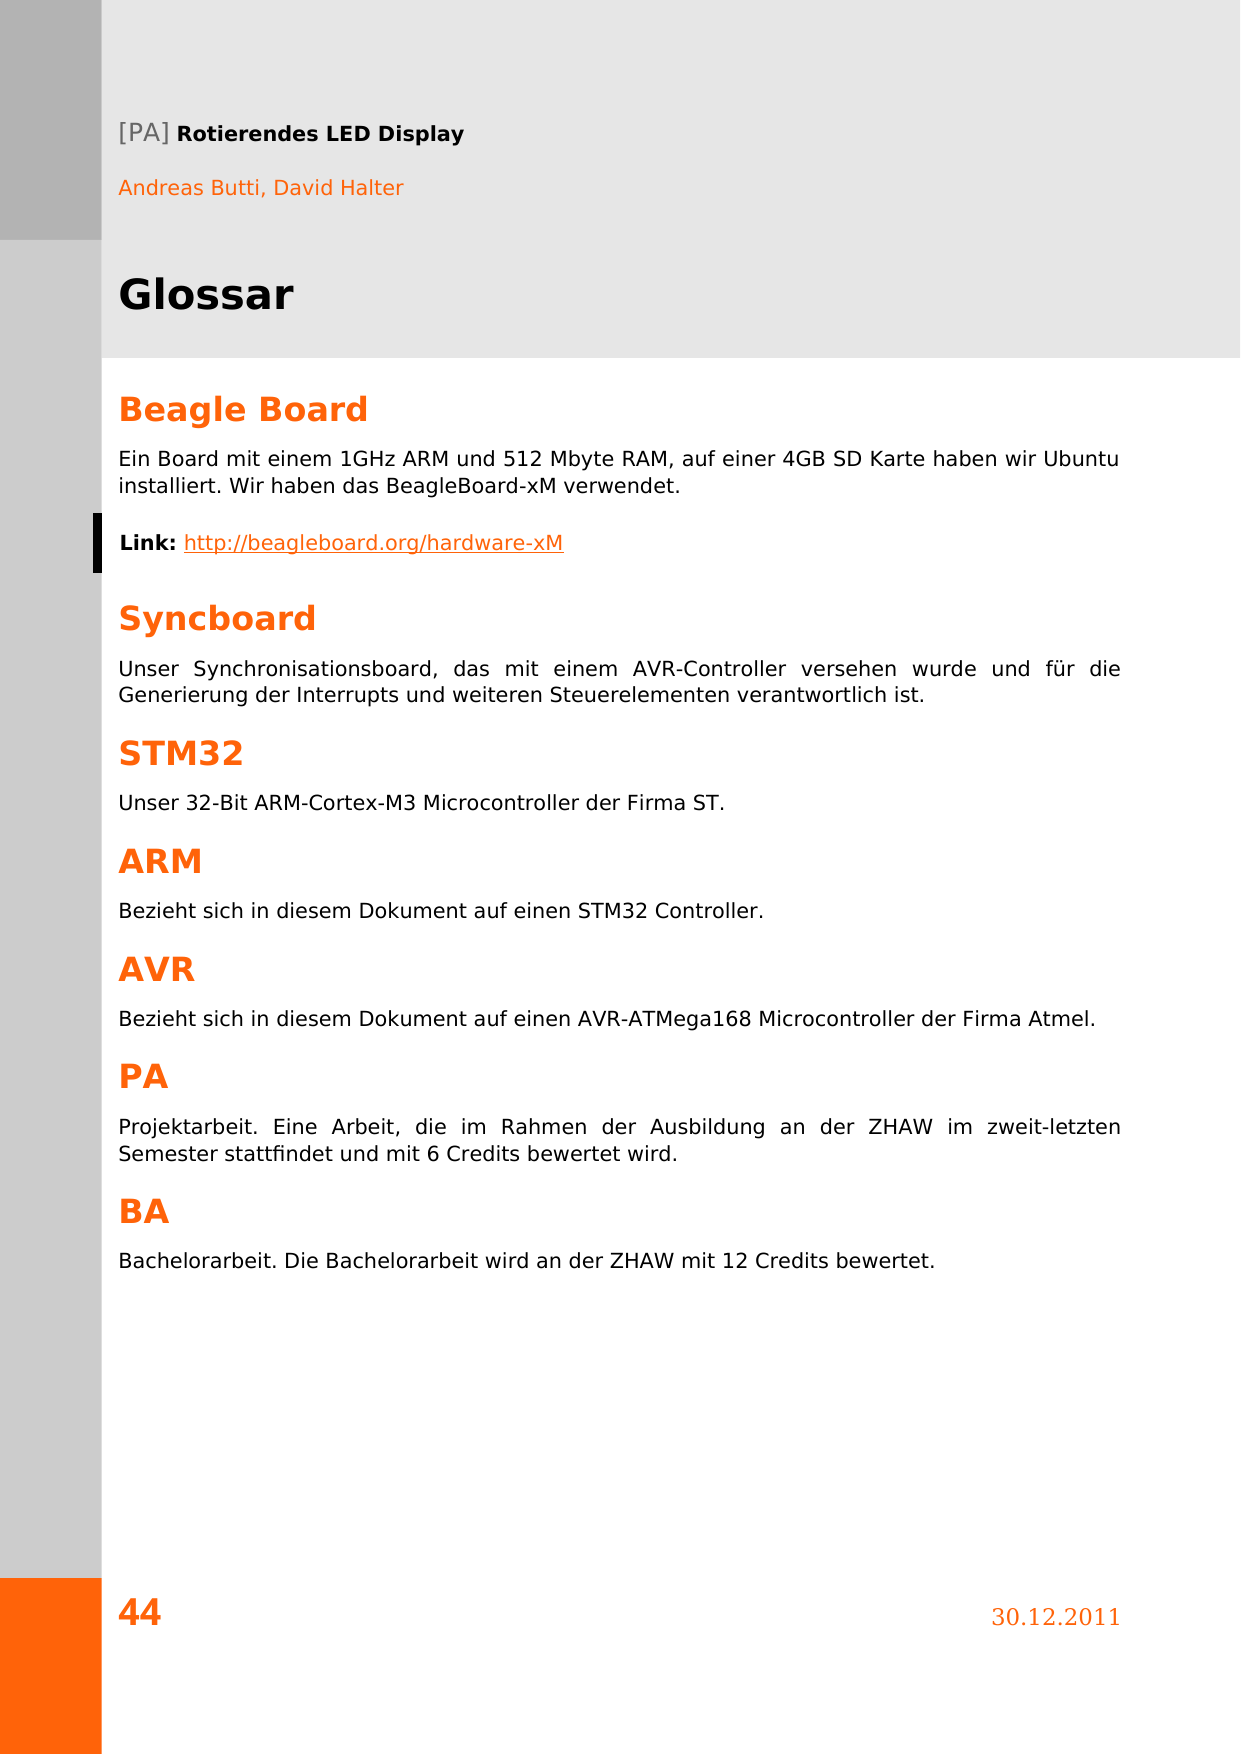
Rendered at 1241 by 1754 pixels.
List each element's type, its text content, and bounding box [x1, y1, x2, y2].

text Link: http://beagleboard.org/hardware-xM [102, 513, 1122, 573]
text Bezieht sich in diesem Dokument auf einen AVR-ATMega168 Microcontroller der Firma Atmel. [118, 1007, 1122, 1031]
text Unser 32-Bit ARM-Cortex-M3 Microcontroller der Firma ST. [118, 791, 1122, 815]
text Projektarbeit. Eine Arbeit, die im Rahmen der Ausbildung an der ZHAW im zweit-letzten Semester stattfindet und mit 6 Credits bewertet wird. [118, 1115, 1122, 1166]
text Bezieht sich in diesem Dokument auf einen STM32 Controller. [118, 899, 1122, 923]
text Syncboard [118, 599, 1122, 638]
text Beagle Board [118, 390, 1122, 429]
text Unser Synchronisationsboard, das mit einem AVR-Controller versehen wurde und für die Generierung der Interrupts und weiteren Steuerelementen verantwortlich ist. [118, 657, 1122, 707]
text Ein Board mit einem 1GHz ARM und 512 Mbyte RAM, auf einer 4GB SD Karte haben wir Ubuntu installiert. Wir haben das BeagleBoard-xM verwendet. [118, 447, 1122, 498]
text Bachelorarbeit. Die Bachelorarbeit wird an der ZHAW mit 12 Credits bewertet. [118, 1249, 1122, 1274]
text BA [118, 1192, 1122, 1231]
text STM32 [118, 734, 1122, 773]
text ARM [118, 842, 1122, 881]
text PA [118, 1058, 1122, 1097]
text AVR [118, 950, 1122, 989]
